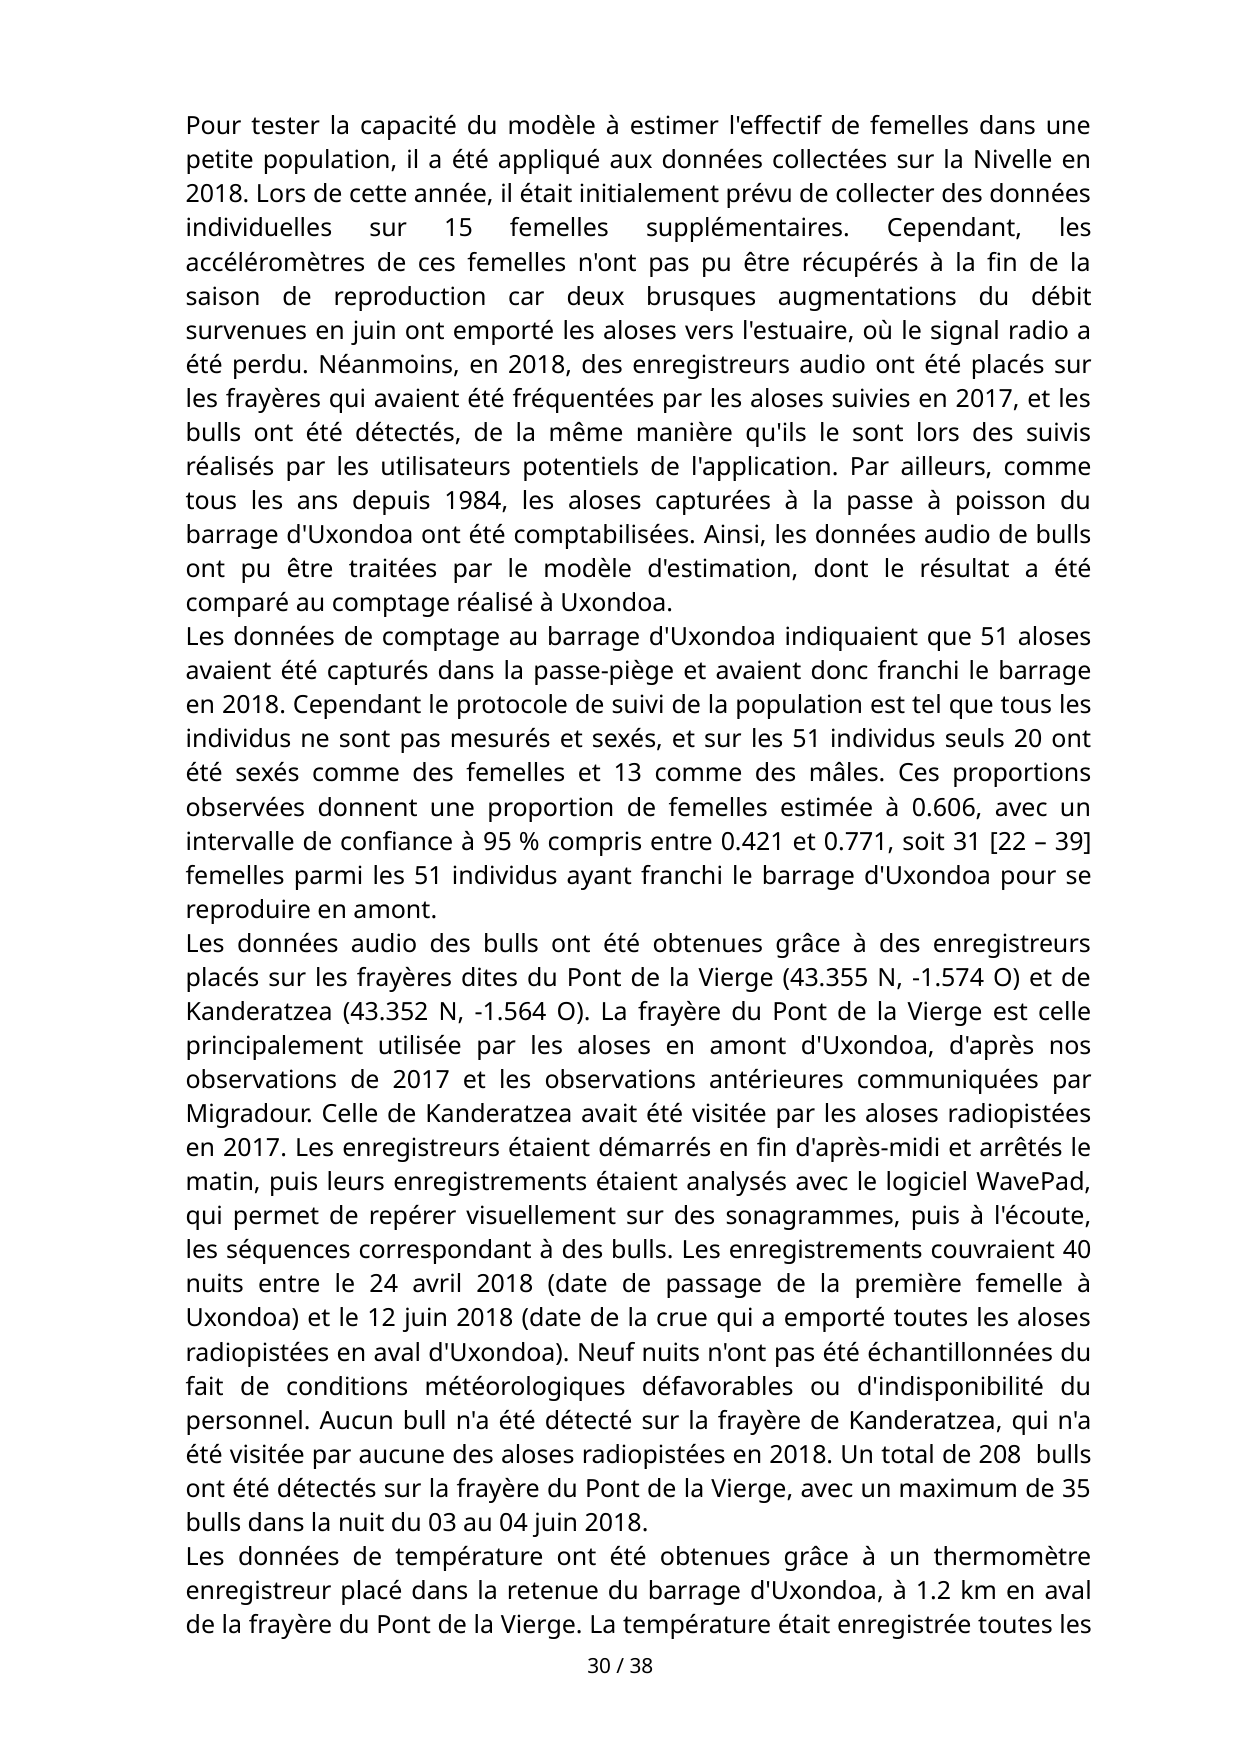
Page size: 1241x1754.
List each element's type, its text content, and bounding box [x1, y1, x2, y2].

text Les données de comptage au barrage d'Uxondoa indiquaient que 51 aloses avaient été capturés dans la passe-piège et avaient donc franchi le barrage en 2018. Cependant le protocole de suivi de la population est tel que tous les individus ne sont pas mesurés et sexés, et sur les 51 individus seuls 20 ont été sexés comme des femelles et 13 comme des mâles. Ces proportions observées donnent une proportion de femelles estimée à 0.606, avec un intervalle de confiance à 95 % compris entre 0.421 et 0.771, soit 31 [22 – 39] femelles parmi les 51 individus ayant franchi le barrage d'Uxondoa pour se reproduire en amont. [185, 619, 1093, 925]
text Les données audio des bulls ont été obtenues grâce à des enregistreurs placés sur les frayères dites du Pont de la Vierge (43.355 N, -1.574 O) et de Kanderatzea (43.352 N, -1.564 O). La frayère du Pont de la Vierge est celle principalement utilisée par les aloses en amont d'Uxondoa, d'après nos observations de 2017 et les observations antérieures communiquées par Migradour. Celle de Kanderatzea avait été visitée par les aloses radiopistées en 2017. Les enregistreurs étaient démarrés en fin d'après-midi et arrêtés le matin, puis leurs enregistrements étaient analysés avec le logiciel WavePad, qui permet de repérer visuellement sur des sonagrammes, puis à l'écoute, les séquences correspondant à des bulls. Les enregistrements couvraient 40 nuits entre le 24 avril 2018 (date de passage de la première femelle à Uxondoa) et le 12 juin 2018 (date de la crue qui a emporté toutes les aloses radiopistées en aval d'Uxondoa). Neuf nuits n'ont pas été échantillonnées du fait de conditions météorologiques défavorables ou d'indisponibilité du personnel. Aucun bull n'a été détecté sur la frayère de Kanderatzea, qui n'a été visitée par aucune des aloses radiopistées en 2018. Un total de 208 bulls ont été détectés sur la frayère du Pont de la Vierge, avec un maximum de 35 bulls dans la nuit du 03 au 04 juin 2018. [185, 925, 1093, 1538]
text Les données de température ont été obtenues grâce à un thermomètre enregistreur placé dans la retenue du barrage d'Uxondoa, à 1.2 km en aval de la frayère du Pont de la Vierge. La température était enregistrée toutes les [185, 1538, 1093, 1641]
text Pour tester la capacité du modèle à estimer l'effectif de femelles dans une petite population, il a été appliqué aux données collectées sur la Nivelle en 2018. Lors de cette année, il était initialement prévu de collecter des données individuelles sur 15 femelles supplémentaires. Cependant, les accéléromètres de ces femelles n'ont pas pu être récupérés à la fin de la saison de reproduction car deux brusques augmentations du débit survenues en juin ont emporté les aloses vers l'estuaire, où le signal radio a été perdu. Néanmoins, en 2018, des enregistreurs audio ont été placés sur les frayères qui avaient été fréquentées par les aloses suivies en 2017, et les bulls ont été détectés, de la même manière qu'ils le sont lors des suivis réalisés par les utilisateurs potentiels de l'application. Par ailleurs, comme tous les ans depuis 1984, les aloses capturées à la passe à poisson du barrage d'Uxondoa ont été comptabilisées. Ainsi, les données audio de bulls ont pu être traitées par le modèle d'estimation, dont le résultat a été comparé au comptage réalisé à Uxondoa. [185, 108, 1093, 619]
